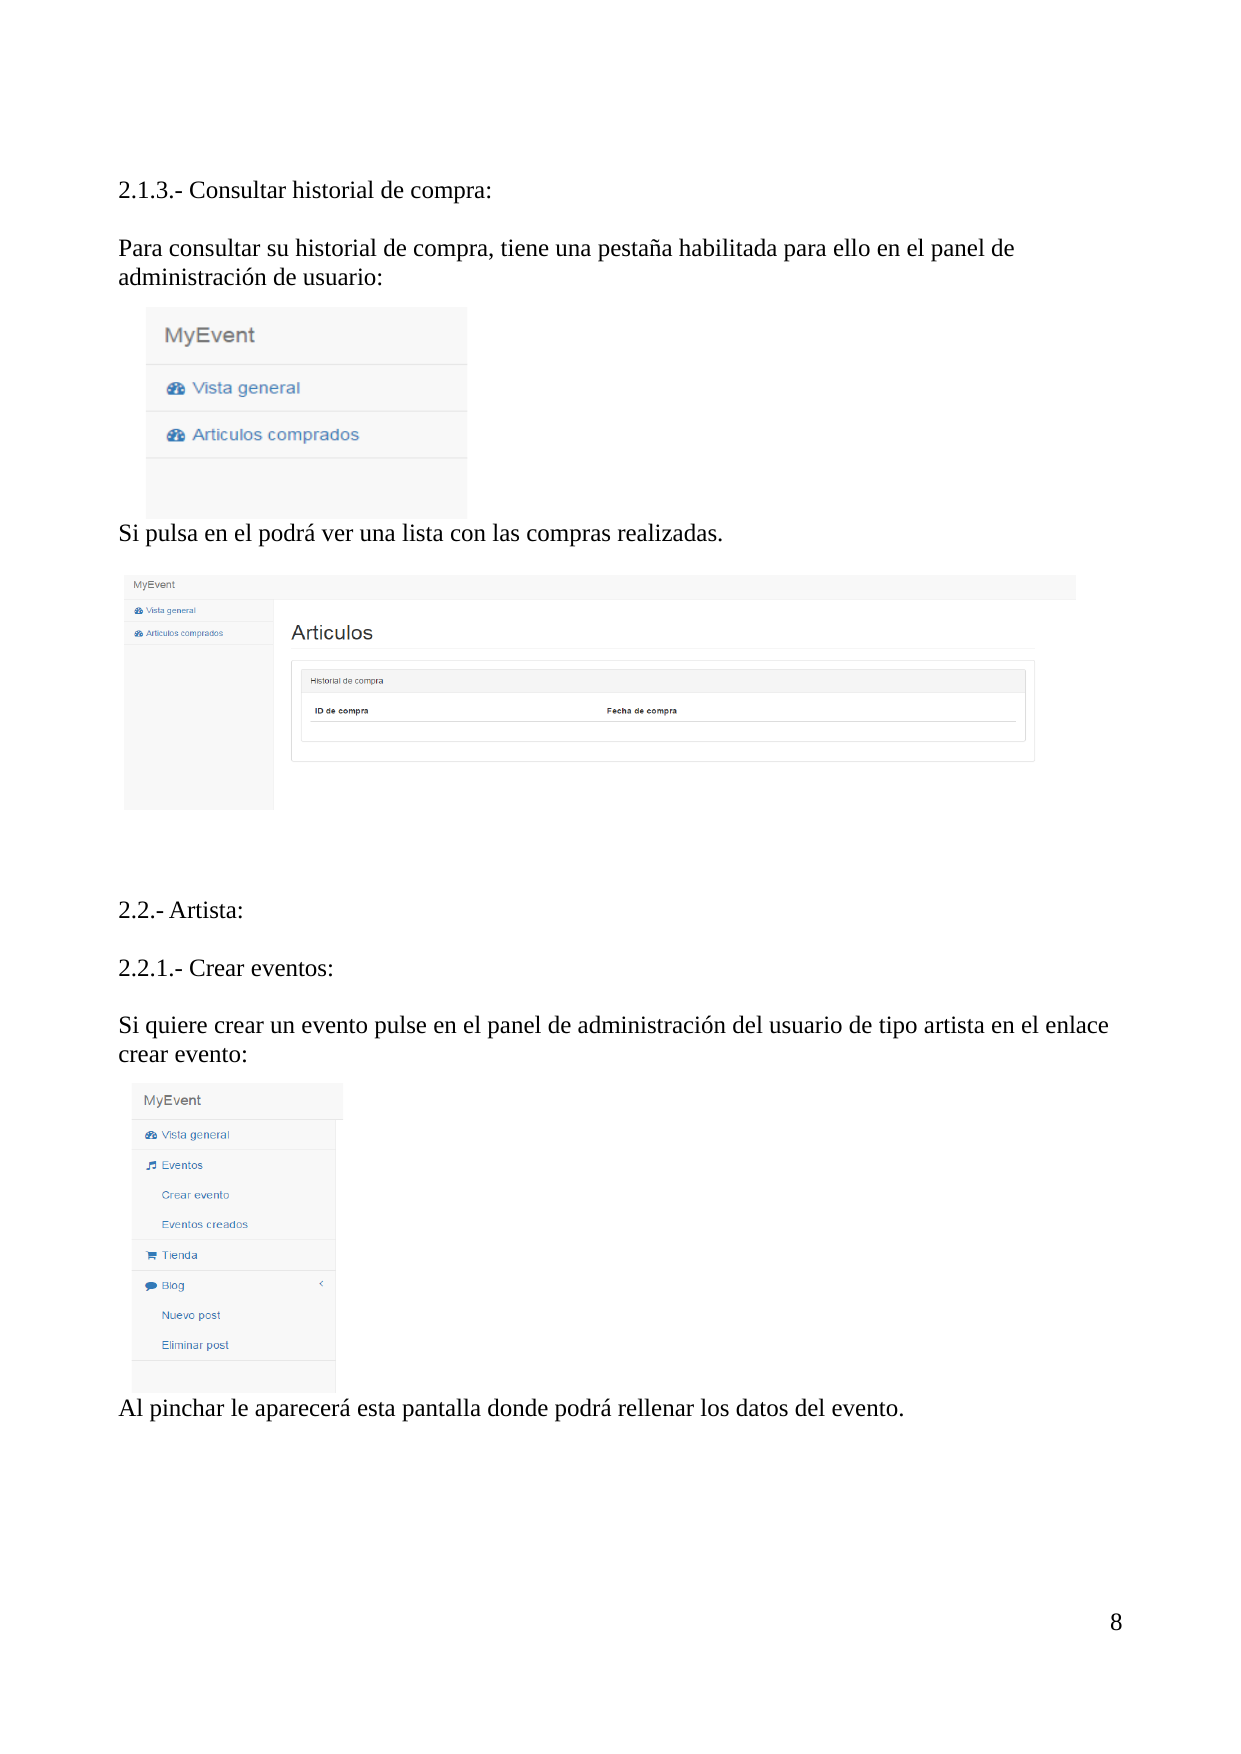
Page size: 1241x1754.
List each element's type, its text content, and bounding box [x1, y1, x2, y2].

text Si quiere crear un evento pulse en el panel de administración del usuario de tipo artista en el enlace crear evento: [118, 1011, 1122, 1068]
picture [124, 575, 1076, 810]
text Para consultar su historial de compra, tiene una pestaña habilitada para ello en el panel de administración de usuario: [118, 233, 1122, 291]
text 2.1.3.- Consultar historial de compra: [118, 176, 1122, 204]
picture [145, 307, 468, 519]
picture [131, 1083, 344, 1393]
text Si pulsa en el podrá ver una lista con las compras realizadas. [118, 291, 1122, 547]
text Al pinchar le aparecerá esta pantalla donde podrá rellenar los datos del evento. [118, 1068, 1122, 1422]
text 2.2.1.- Crear eventos: [118, 953, 1122, 982]
text 2.2.- Artista: [118, 896, 1122, 924]
